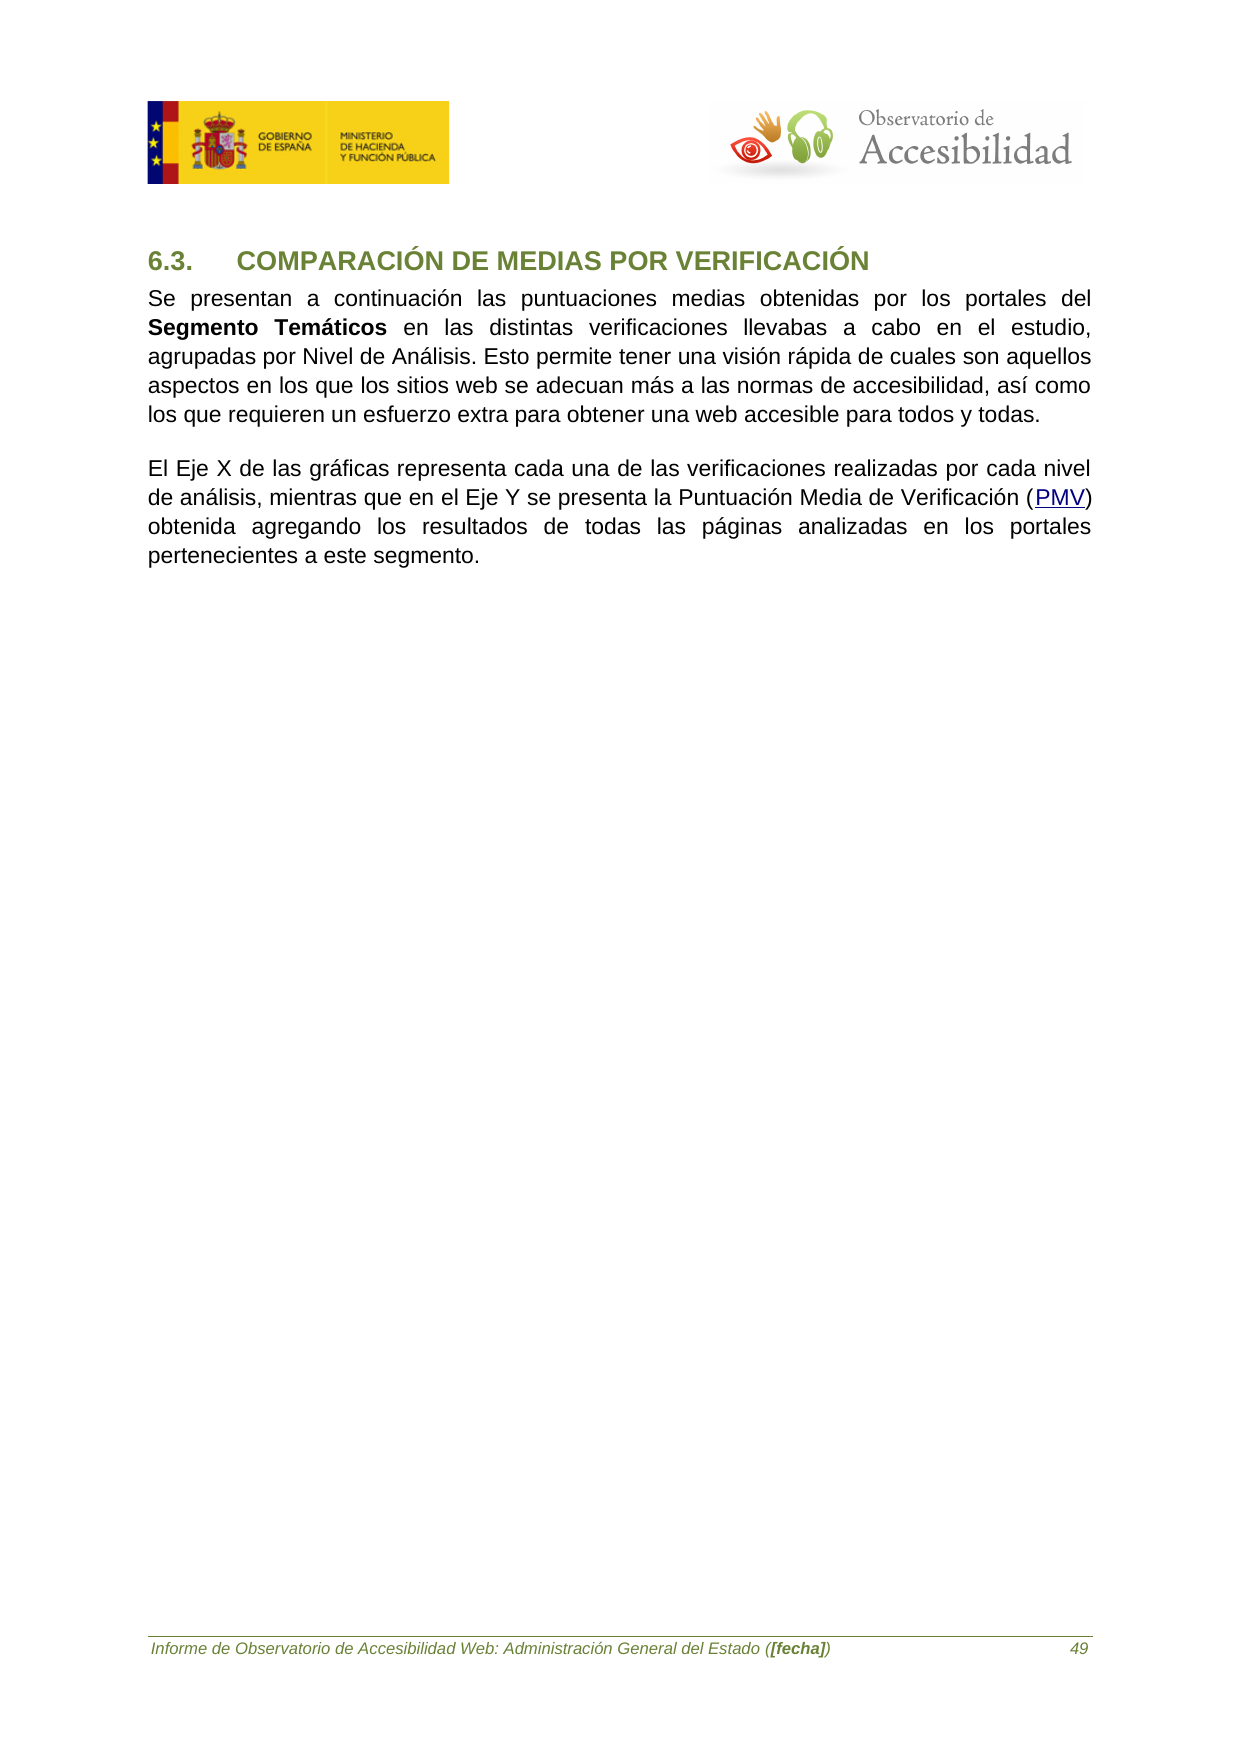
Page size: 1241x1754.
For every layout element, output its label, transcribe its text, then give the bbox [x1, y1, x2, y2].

picture [710, 101, 1086, 184]
text El Eje X de las gráficas representa cada una de las verificaciones realizadas por cada nivel de análisis, mientras que en el Eje Y se presenta la Puntuación Media de Verificación (PMV) obtenida agregando los resultados de todas las páginas analizadas en los portales pertenecientes a este segmento. [148, 455, 1092, 568]
picture [147, 101, 450, 184]
subtitle Comparación de medias por verificación [148, 245, 1092, 276]
text Se presentan a continuación las puntuaciones medias obtenidas por los portales del Segmento Temáticos en las distintas verificaciones llevabas a cabo en el estudio, agrupadas por Nivel de Análisis. Esto permite tener una visión rápida de cuales son aquellos aspectos en los que los sitios web se adecuan más a las normas de accesibilidad, así como los que requieren un esfuerzo extra para obtener una web accesible para todos y todas. [148, 285, 1092, 427]
